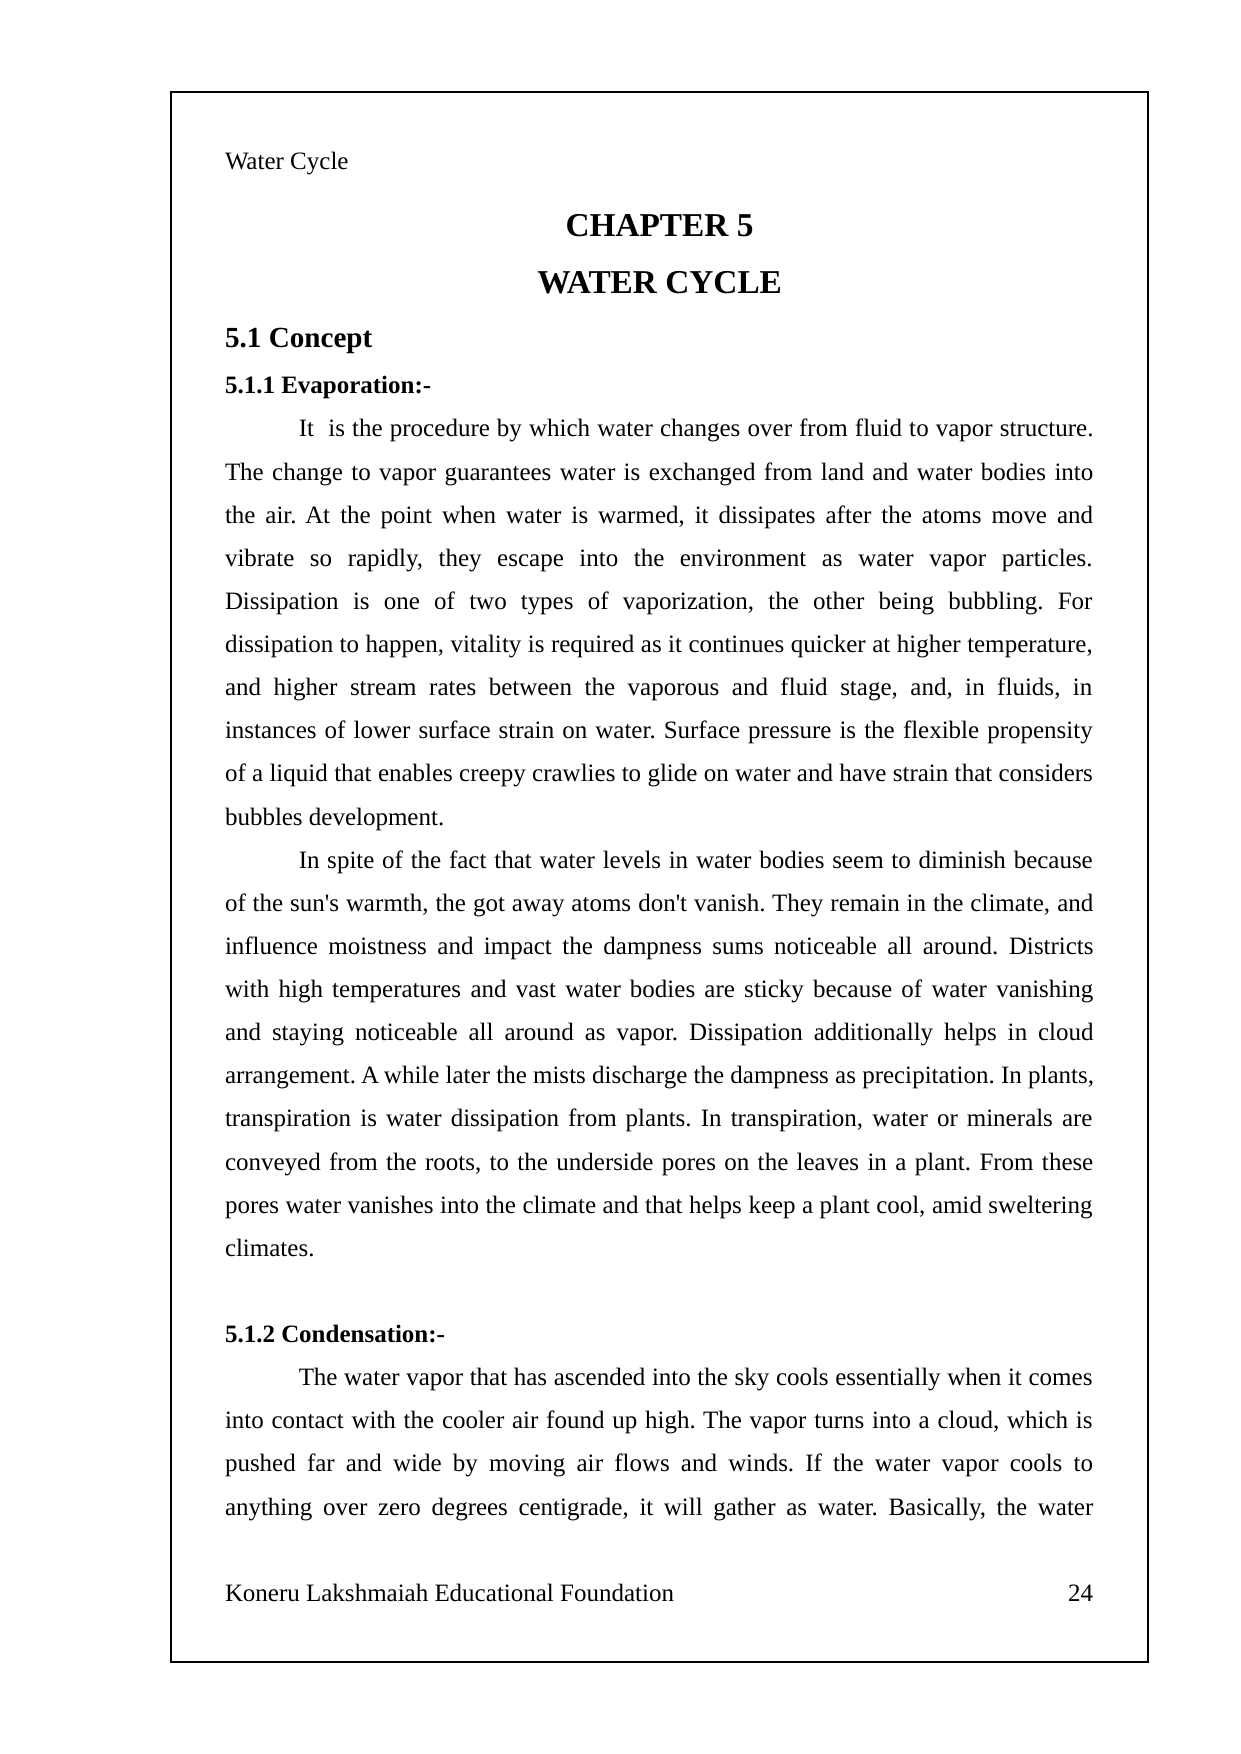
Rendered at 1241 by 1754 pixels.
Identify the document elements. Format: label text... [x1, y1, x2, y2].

text CHAPTER 5 [225, 205, 1094, 243]
text In spite of the fact that water levels in water bodies seem to diminish because of the sun's warmth, the got away atoms don't vanish. They remain in the climate, and influence moistness and impact the dampness sums noticeable all around. Districts with high temperatures and vast water bodies are sticky because of water vanishing and staying noticeable all around as vapor. Dissipation additionally helps in cloud arrangement. A while later the mists discharge the dampness as precipitation. In plants, transpiration is water dissipation from plants. In transpiration, water or minerals are conveyed from the roots, to the underside pores on the leaves in a plant. From these pores water vanishes into the climate and that helps keep a plant cool, amid sweltering climates. [225, 845, 1094, 1262]
text 5.1.2 Condensation:- [225, 1319, 1094, 1348]
text 5.1.1 Evaporation:- [225, 370, 1094, 399]
text 5.1 Concept [225, 320, 1094, 354]
text It is the procedure by which water changes over from fluid to vapor structure. The change to vapor guarantees water is exchanged from land and water bodies into the air. At the point when water is warmed, it dissipates after the atoms move and vibrate so rapidly, they escape into the environment as water vapor particles. Dissipation is one of two types of vaporization, the other being bubbling. For dissipation to happen, vitality is required as it continues quicker at higher temperature, and higher stream rates between the vaporous and fluid stage, and, in fluids, in instances of lower surface strain on water. Surface pressure is the flexible propensity of a liquid that enables creepy crawlies to glide on water and have strain that considers bubbles development. [225, 413, 1094, 830]
text WATER CYCLE [225, 263, 1094, 301]
text The water vapor that has ascended into the sky cools essentially when it comes into contact with the cooler air found up high. The vapor turns into a cloud, which is pushed far and wide by moving air flows and winds. If the water vapor cools to anything over zero degrees centigrade, it will gather as water. Basically, the water [225, 1362, 1094, 1520]
